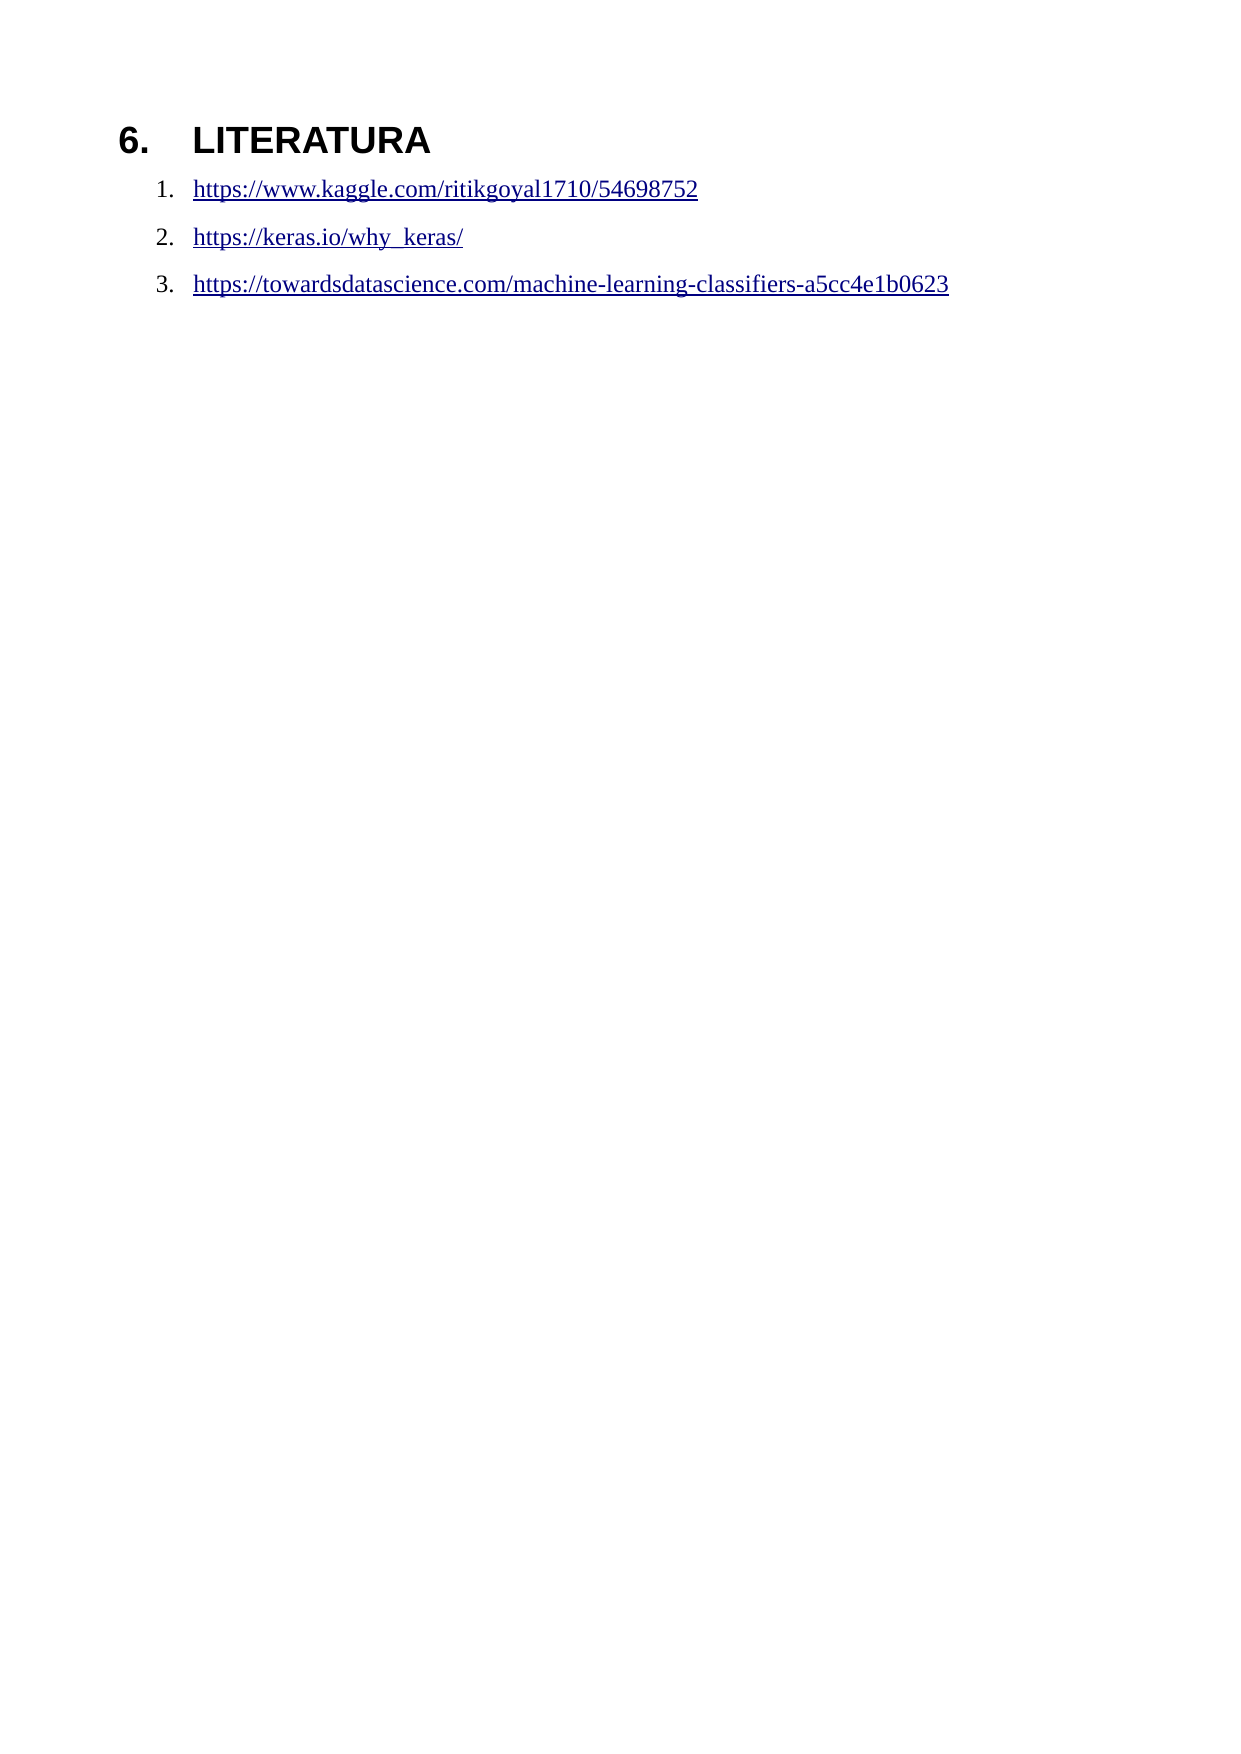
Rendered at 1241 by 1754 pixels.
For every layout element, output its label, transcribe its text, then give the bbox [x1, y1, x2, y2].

list https://keras.io/why_keras/ [156, 222, 1122, 251]
list https://www.kaggle.com/ritikgoyal1710/54698752 [156, 174, 1122, 203]
subtitle LITERATURA [118, 118, 1122, 162]
list https://towardsdatascience.com/machine-learning-classifiers-a5cc4e1b0623 [156, 269, 1122, 298]
